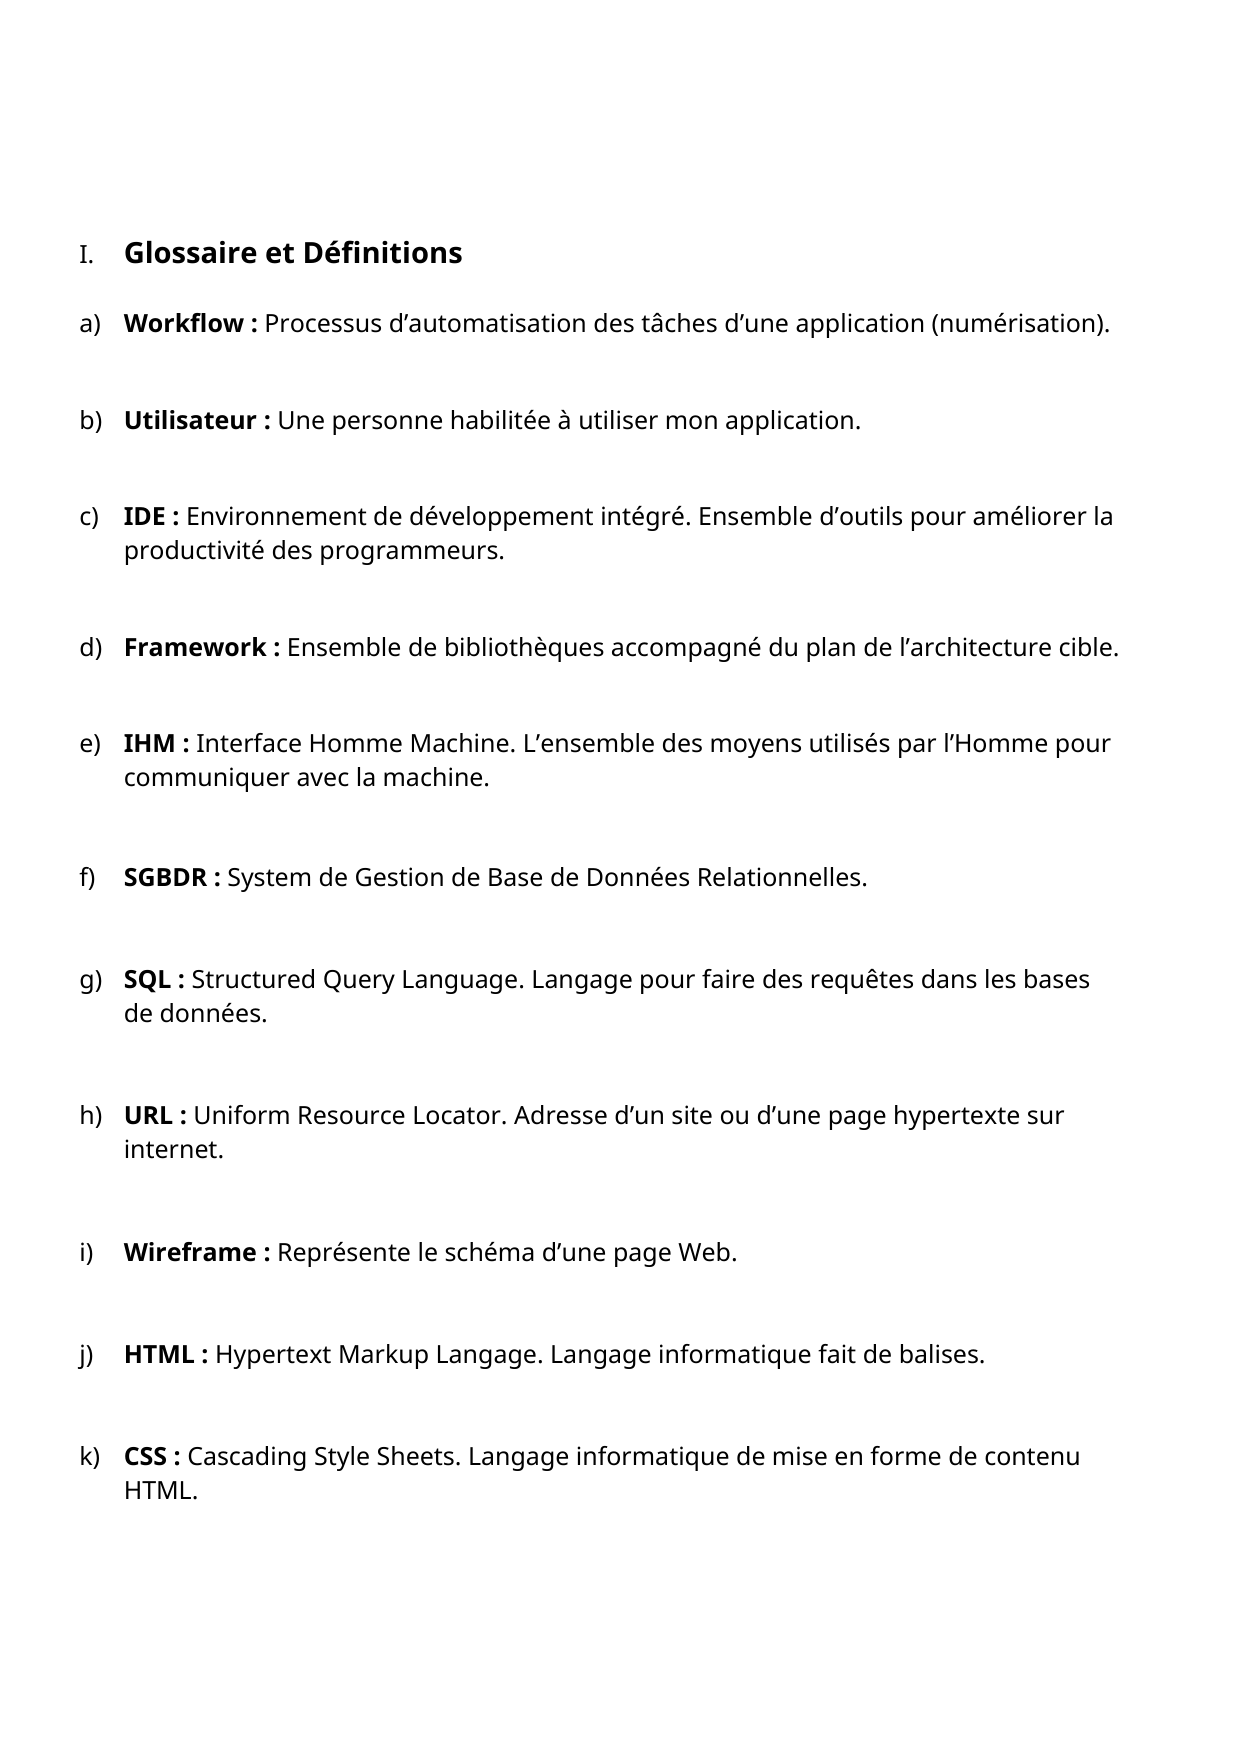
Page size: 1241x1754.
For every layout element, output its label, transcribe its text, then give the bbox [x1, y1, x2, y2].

list SGBDR : System de Gestion de Base de Données Relationnelles. [79, 859, 1121, 893]
list HTML : Hypertext Markup Langage. Langage informatique fait de balises. [79, 1336, 1121, 1370]
list Utilisateur : Une personne habilitée à utiliser mon application. [79, 402, 1121, 436]
list SQL : Structured Query Language. Langage pour faire des requêtes dans les bases de données. [79, 962, 1121, 1030]
list Framework : Ensemble de bibliothèques accompagné du plan de l’architecture cible. [79, 629, 1121, 663]
list Glossaire et Définitions [79, 232, 1121, 272]
list IDE : Environnement de développement intégré. Ensemble d’outils pour améliorer la productivité des programmeurs. [79, 499, 1121, 567]
list IHM : Interface Homme Machine. L’ensemble des moyens utilisés par l’Homme pour communiquer avec la machine. [79, 726, 1121, 794]
list Workflow : Processus d’automatisation des tâches d’une application (numérisation). [79, 306, 1121, 340]
list Wireframe : Représente le schéma d’une page Web. [79, 1234, 1121, 1268]
list URL : Uniform Resource Locator. Adresse d’un site ou d’une page hypertexte sur internet. [79, 1098, 1121, 1166]
list CSS : Cascading Style Sheets. Langage informatique de mise en forme de contenu HTML. [79, 1438, 1121, 1507]
